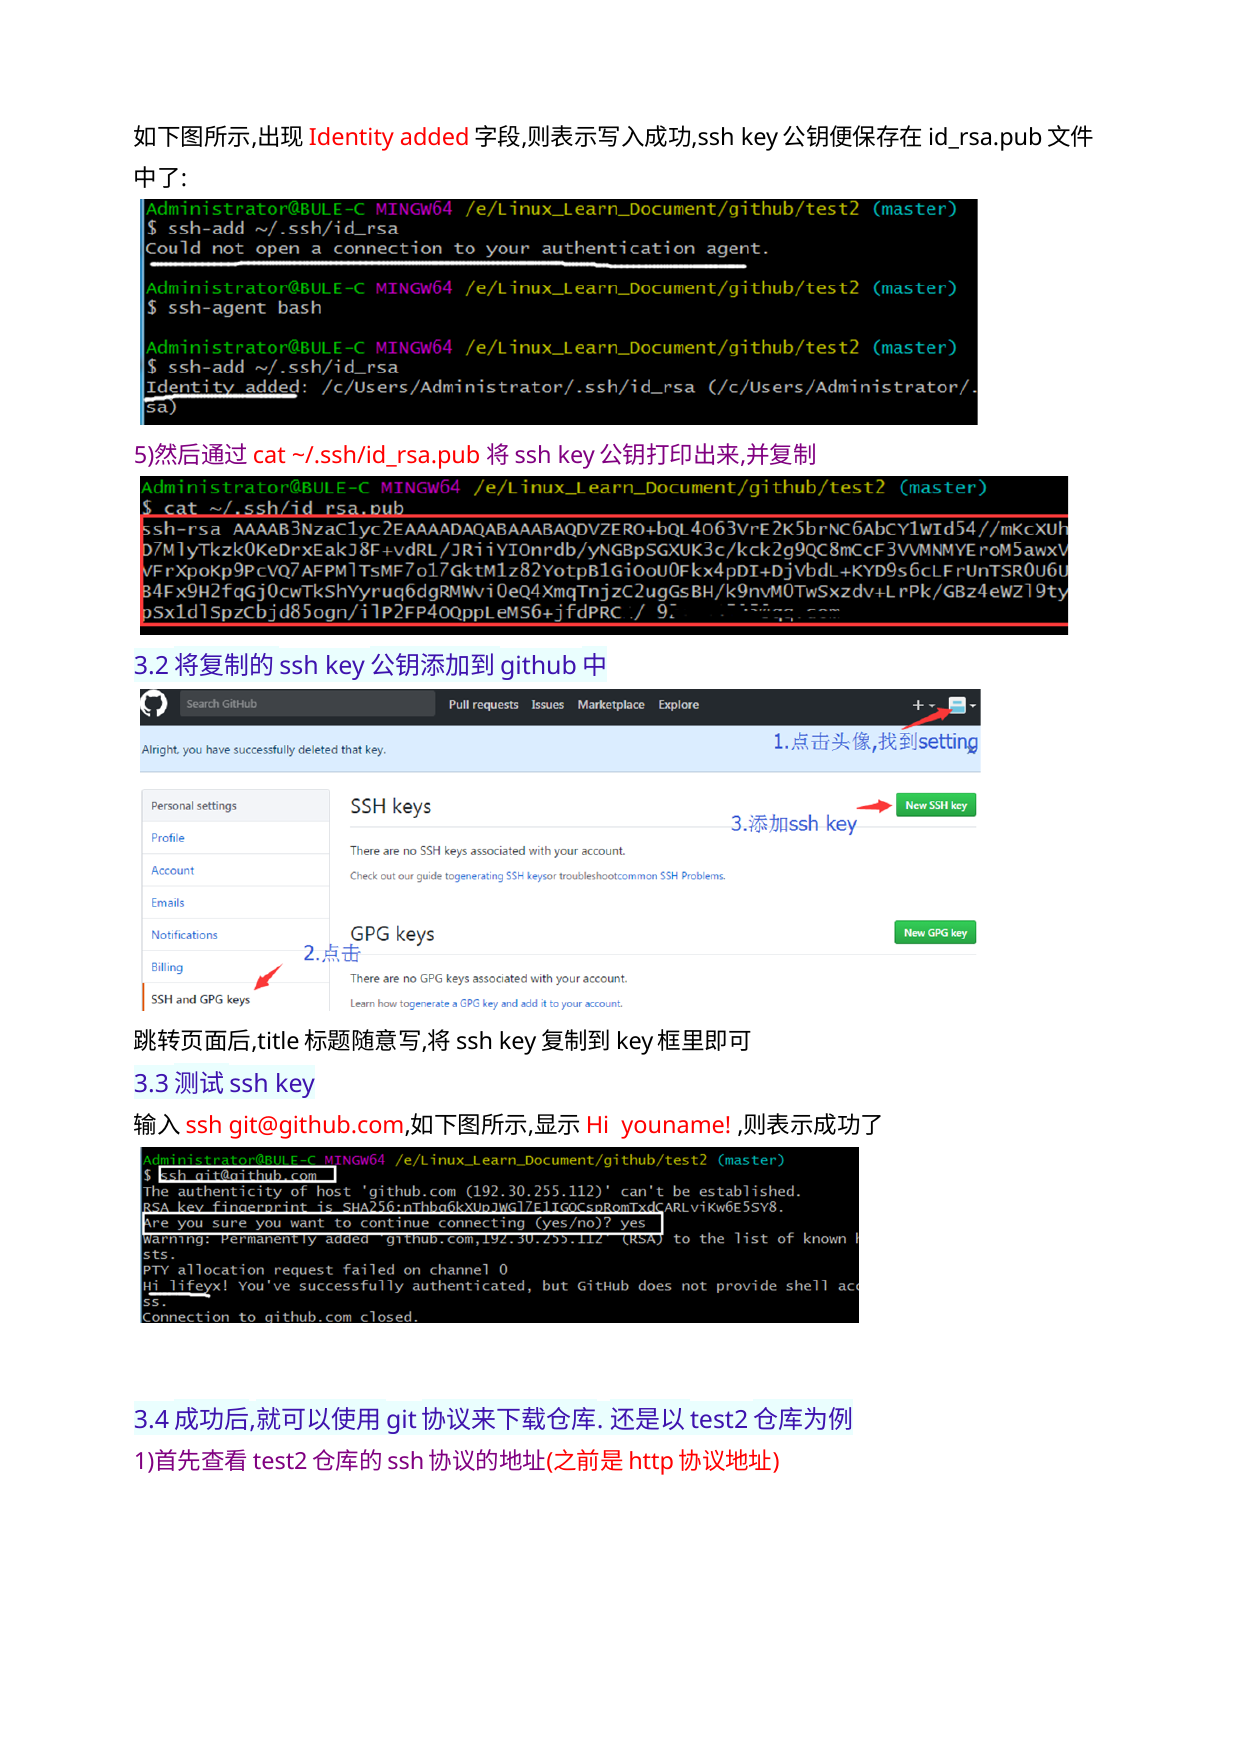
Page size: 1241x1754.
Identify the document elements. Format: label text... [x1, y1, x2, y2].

text 3.3测试ssh key [134, 1063, 1106, 1099]
text 5)然后通过cat ~/.ssh/id_rsa.pub 将ssh key公钥打印出来,并复制 [134, 436, 1106, 470]
text 3.4成功后,就可以使用git协议来下载仓库. 还是以test2仓库为例 [134, 1399, 1106, 1435]
text 1)首先查看test2仓库的ssh协议的地址(之前是http协议地址) [134, 1443, 1106, 1477]
picture [140, 689, 981, 1011]
text 跳转页面后,title标题随意写,将ssh key复制到key框里即可 [134, 1022, 1106, 1056]
text 输入ssh git@github.com,如下图所示,显示Hi youname! ,则表示成功了 [134, 1106, 1106, 1141]
picture [140, 476, 1069, 635]
picture [140, 1147, 859, 1323]
text 3.2将复制的ssh key公钥添加到github中 [134, 646, 1106, 682]
picture [140, 199, 978, 425]
text 如下图所示,出现Identity added字段,则表示写入成功,ssh key公钥便保存在id_rsa.pub文件中了: [134, 118, 1106, 193]
